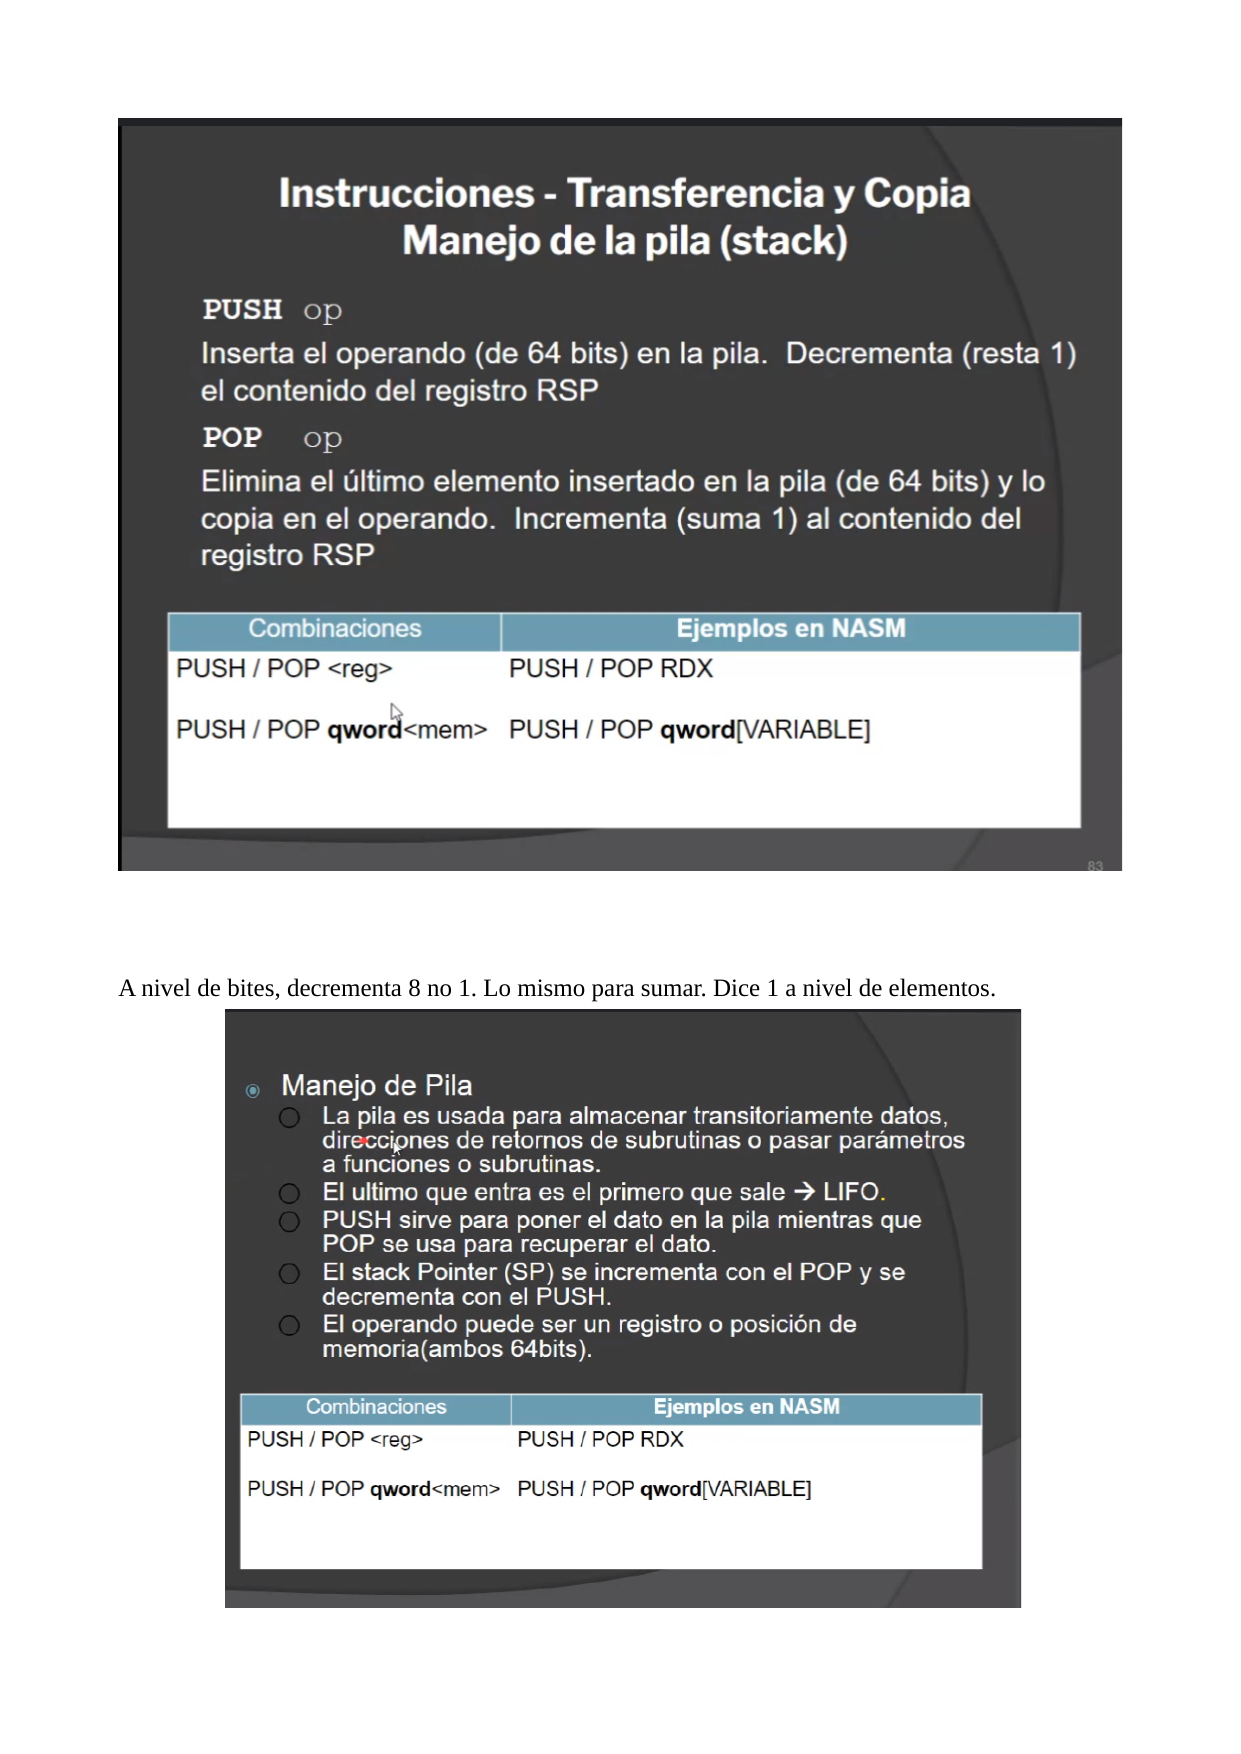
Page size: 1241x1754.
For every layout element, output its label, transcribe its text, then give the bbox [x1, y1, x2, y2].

picture [225, 1009, 1022, 1608]
picture [118, 118, 1123, 871]
text A nivel de bites, decrementa 8 no 1. Lo mismo para sumar. Dice 1 a nivel de elementos. [118, 871, 1122, 1002]
